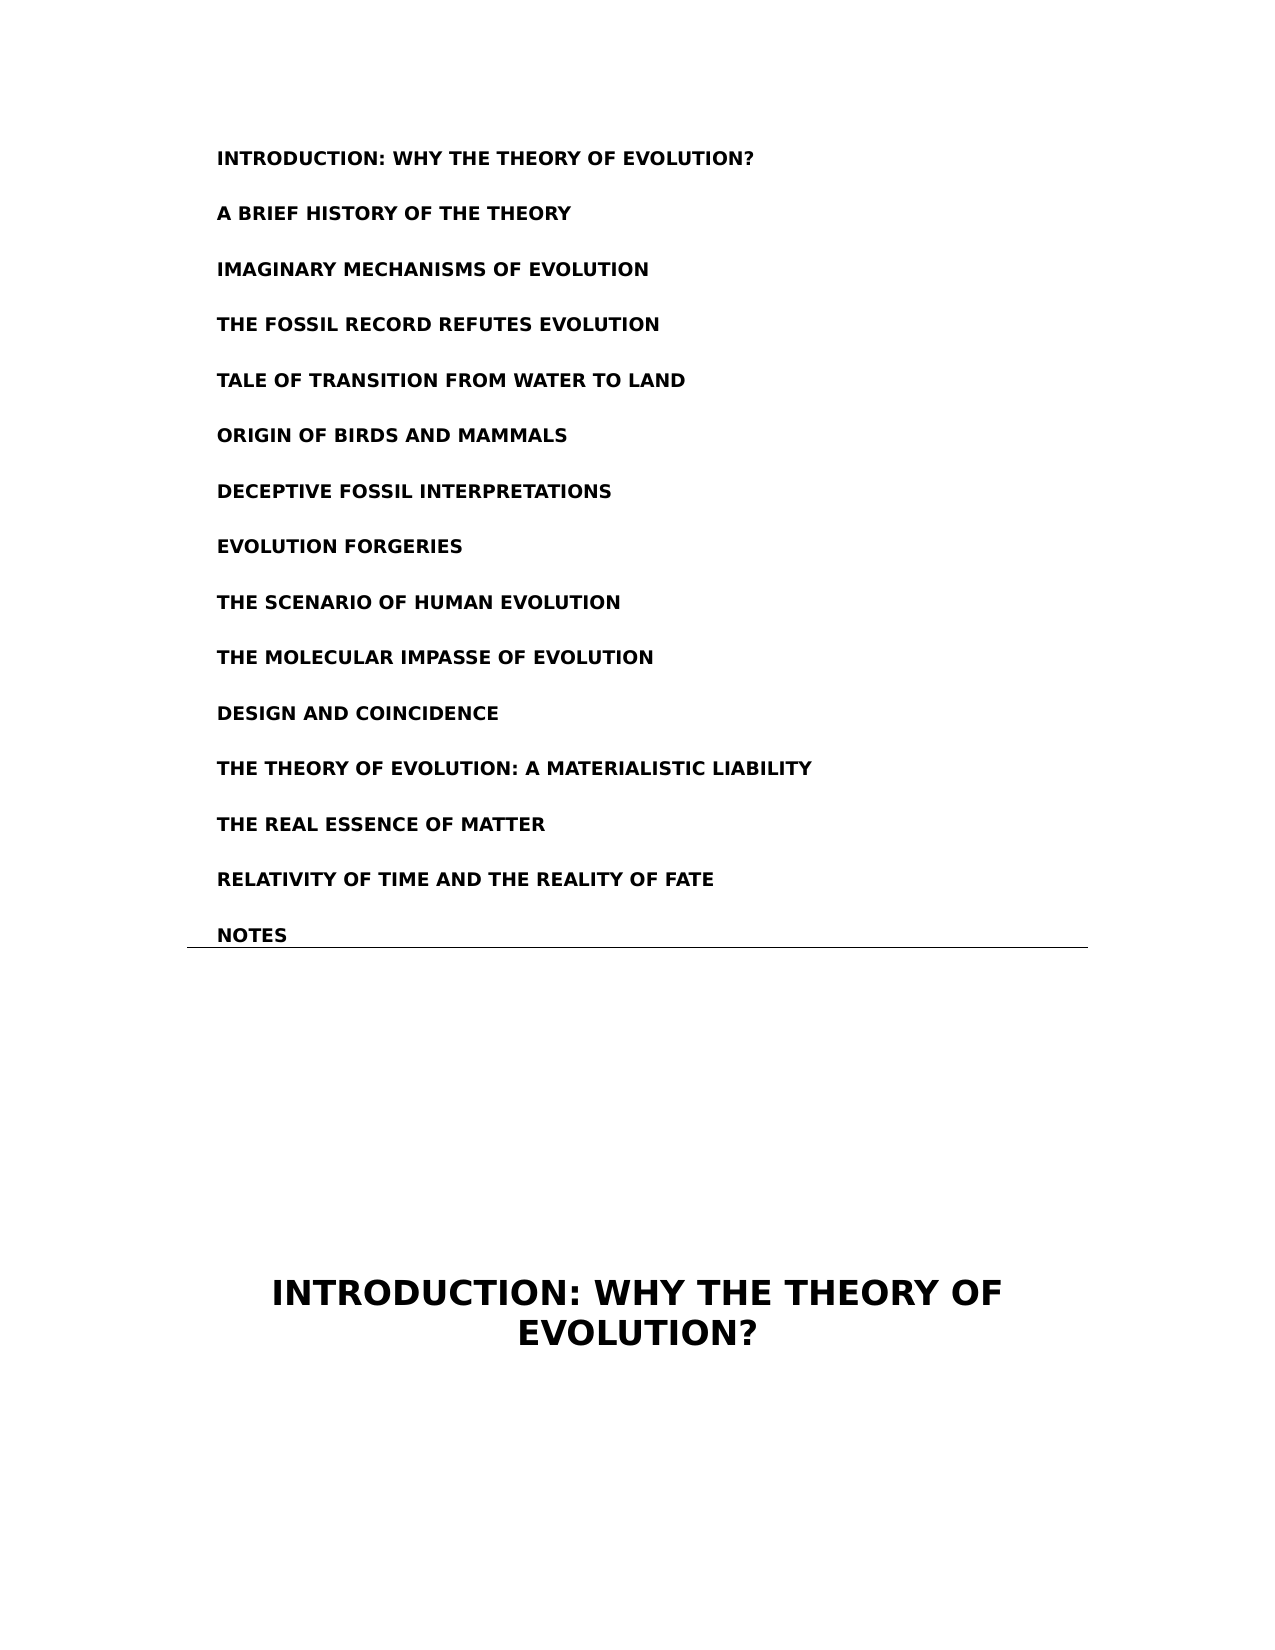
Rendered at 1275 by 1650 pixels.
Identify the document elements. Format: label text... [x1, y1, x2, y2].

text INTRODUCTION: WHY THE THEORY OF EVOLUTION? [187, 148, 1088, 169]
text THE SCENARIO OF HUMAN EVOLUTION [187, 592, 1088, 614]
text THE FOSSIL RECORD REFUTES EVOLUTION [187, 314, 1088, 336]
text INTRODUCTION: WHY THE THEORY OF EVOLUTION? [187, 1274, 1088, 1354]
text THE REAL ESSENCE OF MATTER [187, 814, 1088, 836]
text THE THEORY OF EVOLUTION: A MATERIALISTIC LIABILITY [187, 758, 1088, 780]
text TALE OF TRANSITION FROM WATER TO LAND [187, 370, 1088, 392]
text THE MOLECULAR IMPASSE OF EVOLUTION [187, 647, 1088, 669]
text RELATIVITY OF TIME AND THE REALITY OF FATE [187, 869, 1088, 891]
text ORIGIN OF BIRDS AND MAMMALS [187, 425, 1088, 447]
text NOTES [187, 925, 1088, 947]
text EVOLUTION FORGERIES [187, 536, 1088, 558]
text A BRIEF HISTORY OF THE THEORY [187, 203, 1088, 225]
text DECEPTIVE FOSSIL INTERPRETATIONS [187, 481, 1088, 503]
text DESIGN AND COINCIDENCE [187, 703, 1088, 725]
text IMAGINARY MECHANISMS OF EVOLUTION [187, 259, 1088, 281]
